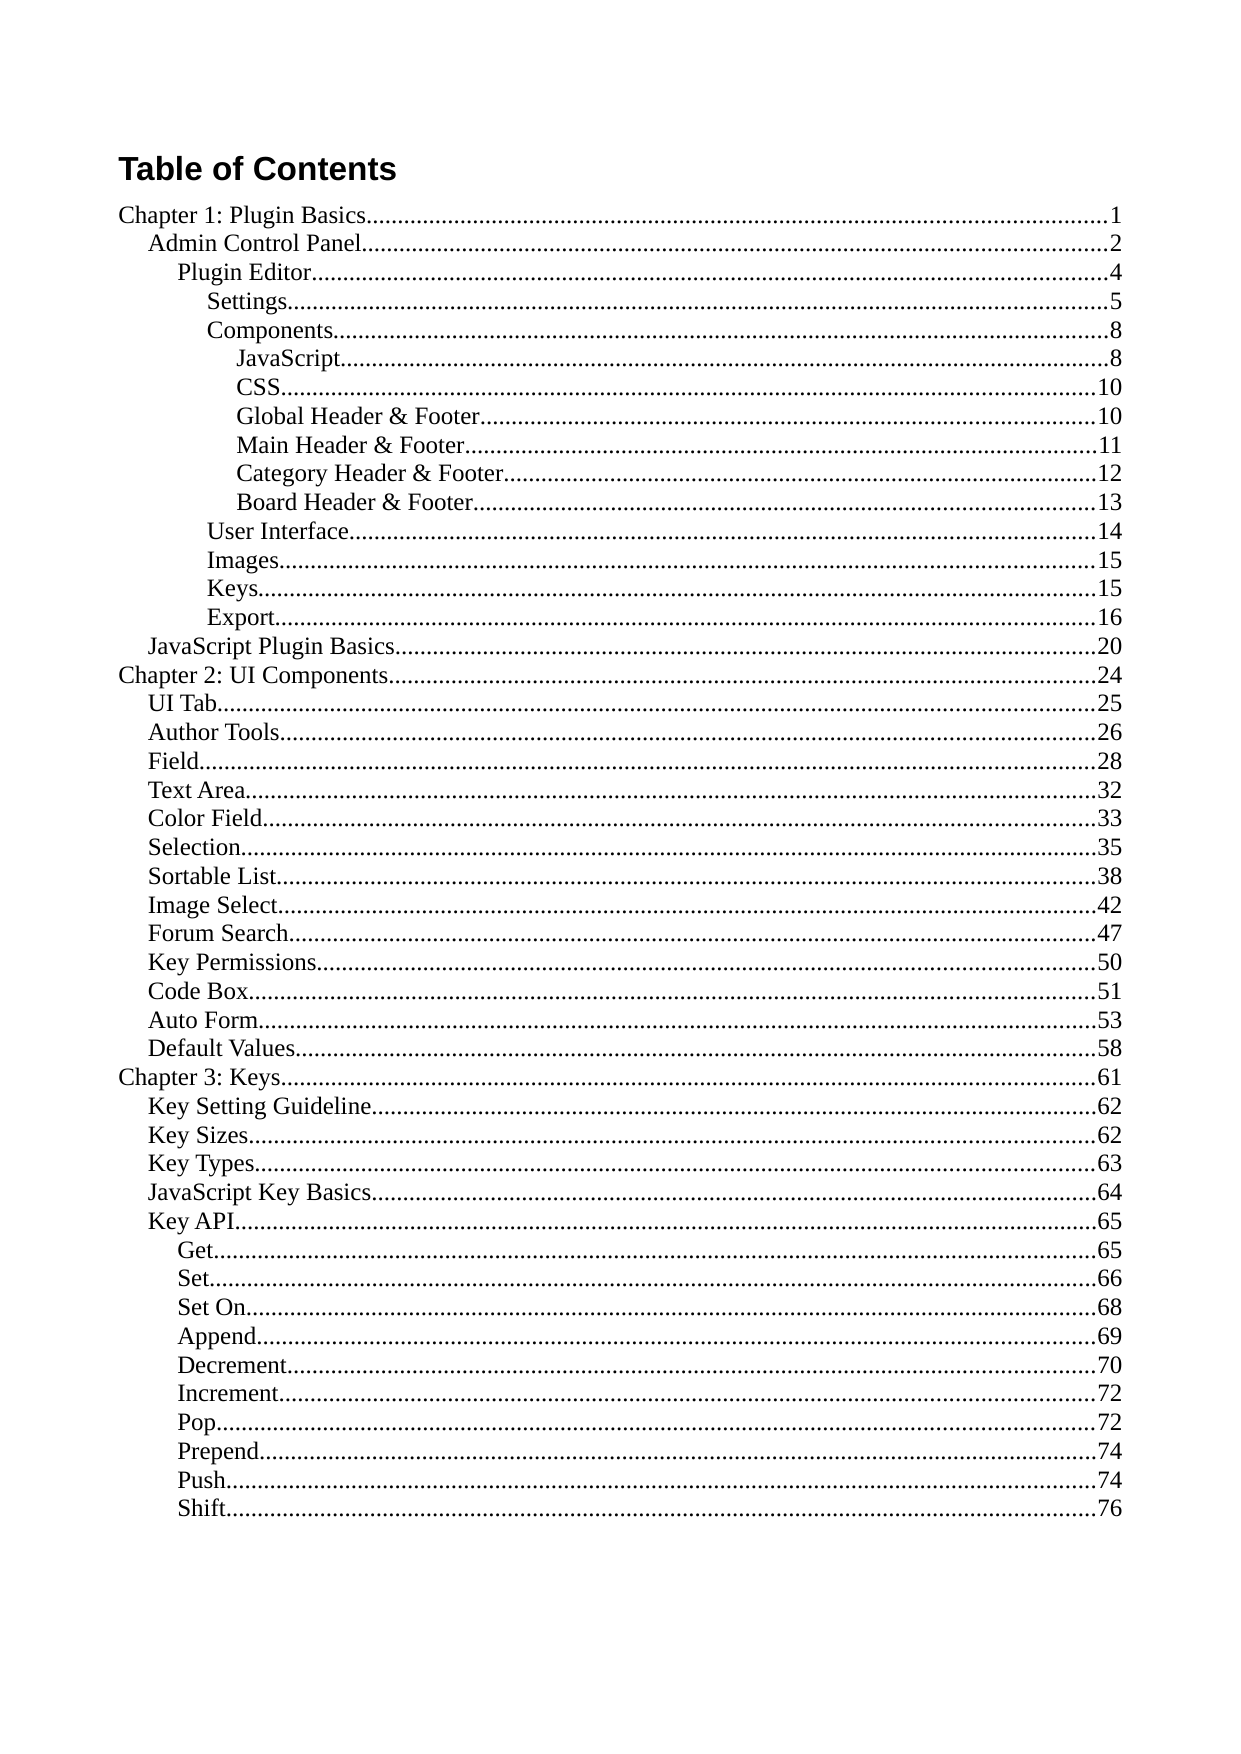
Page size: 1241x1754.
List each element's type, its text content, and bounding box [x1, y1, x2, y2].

text UI Tab 25 [148, 688, 1122, 717]
text Image Select 42 [148, 890, 1122, 918]
text Export 16 [207, 602, 1122, 631]
text Default Values 58 [148, 1033, 1122, 1062]
text Text Area 32 [148, 775, 1122, 803]
text Images 15 [207, 545, 1122, 573]
text Keys 15 [207, 573, 1122, 602]
text Category Header & Footer 12 [236, 458, 1122, 487]
text Author Tools 26 [148, 717, 1122, 746]
text Decrement 70 [177, 1350, 1122, 1378]
text User Interface 14 [207, 516, 1122, 545]
text Code Box 51 [148, 976, 1122, 1005]
text CSS 10 [236, 372, 1122, 401]
text Append 69 [177, 1321, 1122, 1350]
text Set 66 [177, 1263, 1122, 1292]
text JavaScript Key Basics 64 [148, 1177, 1122, 1206]
subtitle Table of Contents [118, 149, 1122, 187]
text Global Header & Footer 10 [236, 401, 1122, 430]
text Shift 76 [177, 1493, 1122, 1522]
text Components 8 [207, 315, 1122, 343]
text Color Field 33 [148, 803, 1122, 832]
text JavaScript Plugin Basics 20 [148, 631, 1122, 660]
text Chapter 1: Plugin Basics 1 [118, 200, 1122, 228]
text Set On 68 [177, 1292, 1122, 1321]
text Field 28 [148, 746, 1122, 775]
text JavaScript 8 [236, 343, 1122, 372]
text Push 74 [177, 1465, 1122, 1493]
text Selection 35 [148, 832, 1122, 861]
text Key API 65 [148, 1206, 1122, 1235]
text Auto Form 53 [148, 1005, 1122, 1033]
text Key Permissions 50 [148, 947, 1122, 976]
text Plugin Editor 4 [177, 257, 1122, 286]
text Chapter 2: UI Components 24 [118, 660, 1122, 688]
text Prepend 74 [177, 1436, 1122, 1465]
text Settings 5 [207, 286, 1122, 315]
text Get 65 [177, 1235, 1122, 1263]
text Pop 72 [177, 1407, 1122, 1436]
text Increment 72 [177, 1378, 1122, 1407]
text Admin Control Panel 2 [148, 228, 1122, 257]
text Key Types 63 [148, 1148, 1122, 1177]
text Chapter 3: Keys 61 [118, 1062, 1122, 1091]
text Sortable List 38 [148, 861, 1122, 890]
text Board Header & Footer 13 [236, 487, 1122, 516]
text Main Header & Footer 11 [236, 430, 1122, 458]
text Key Sizes 62 [148, 1120, 1122, 1148]
text Forum Search 47 [148, 918, 1122, 947]
text Key Setting Guideline 62 [148, 1091, 1122, 1120]
